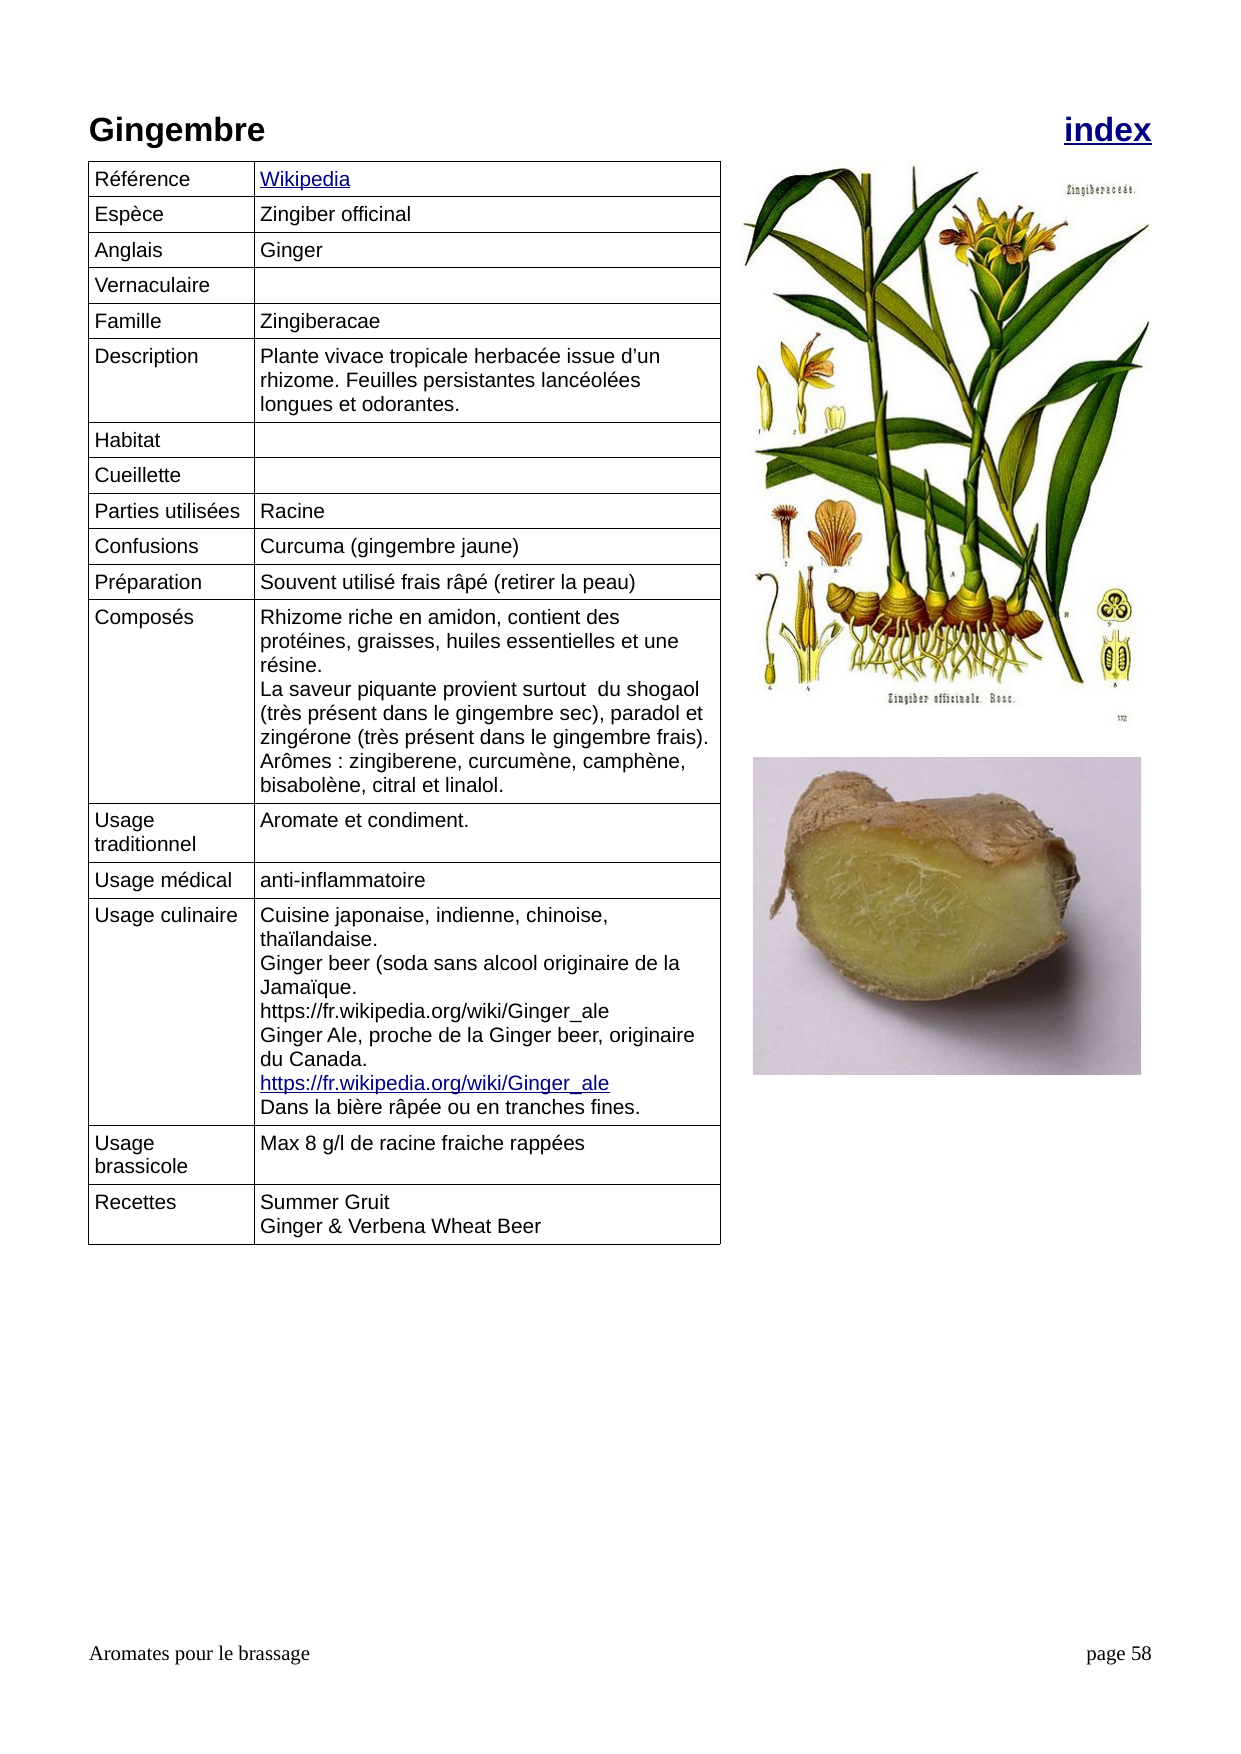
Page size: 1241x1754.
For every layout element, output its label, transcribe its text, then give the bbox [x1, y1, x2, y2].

table_cell [255, 268, 720, 303]
subtitle Gingembre index [88, 109, 1152, 148]
table_cell Vernaculaire [89, 268, 254, 303]
table_cell Anglais [89, 233, 254, 267]
table_cell Usage culinaire [89, 899, 254, 1124]
table_cell Souvent utilisé frais râpé (retirer la peau) [255, 565, 720, 599]
picture [740, 160, 1153, 728]
table_cell Zingiberacae [255, 304, 720, 338]
table_cell Cueillette [89, 458, 254, 493]
table_cell Habitat [89, 423, 254, 457]
table_cell Confusions [89, 529, 254, 564]
table_cell Cuisine japonaise, indienne, chinoise, thaïlandaise. Ginger beer (soda sans alcool originaire de la Jamaïque. https://fr.wikipedia.org/wiki/Ginger_ale Ginger Ale, proche de la Ginger beer, originaire du Canada. https://fr.wikipedia.org/wiki/Ginger_ale Dans la bière râpée ou en tranches fines. [255, 899, 720, 1124]
table_cell Rhizome riche en amidon, contient des protéines, graisses, huiles essentielles et une résine. La saveur piquante provient surtout du shogaol (très présent dans le gingembre sec), paradol et zingérone (très présent dans le gingembre frais). Arômes : zingiberene, curcumène, camphène, bisabolène, citral et linalol. [255, 600, 720, 802]
table_cell Recettes [89, 1185, 254, 1243]
table_cell Usage brassicole [89, 1126, 254, 1184]
table_cell Ginger [255, 233, 720, 267]
table_cell [255, 423, 720, 457]
table_cell Description [89, 339, 254, 422]
table_cell anti-inflammatoire [255, 863, 720, 897]
table_cell [255, 458, 720, 493]
table_cell Usage médical [89, 863, 254, 897]
table_header Référence [89, 162, 254, 196]
table_cell Famille [89, 304, 254, 338]
table_cell Summer Gruit Ginger & Verbena Wheat Beer [255, 1185, 720, 1243]
table_cell Préparation [89, 565, 254, 599]
table_cell Espèce [89, 197, 254, 232]
table_cell Parties utilisées [89, 494, 254, 528]
table_cell Usage traditionnel [89, 804, 254, 862]
table_header Wikipedia [255, 162, 720, 196]
picture [752, 757, 1142, 1075]
table_cell Aromate et condiment. [255, 804, 720, 862]
table_cell Curcuma (gingembre jaune) [255, 529, 720, 564]
table_cell Racine [255, 494, 720, 528]
table_cell Composés [89, 600, 254, 802]
table_cell Plante vivace tropicale herbacée issue d’un rhizome. Feuilles persistantes lancéolées longues et odorantes. [255, 339, 720, 422]
table_cell Zingiber officinal [255, 197, 720, 232]
table_cell Max 8 g/l de racine fraiche rappées [255, 1126, 720, 1184]
